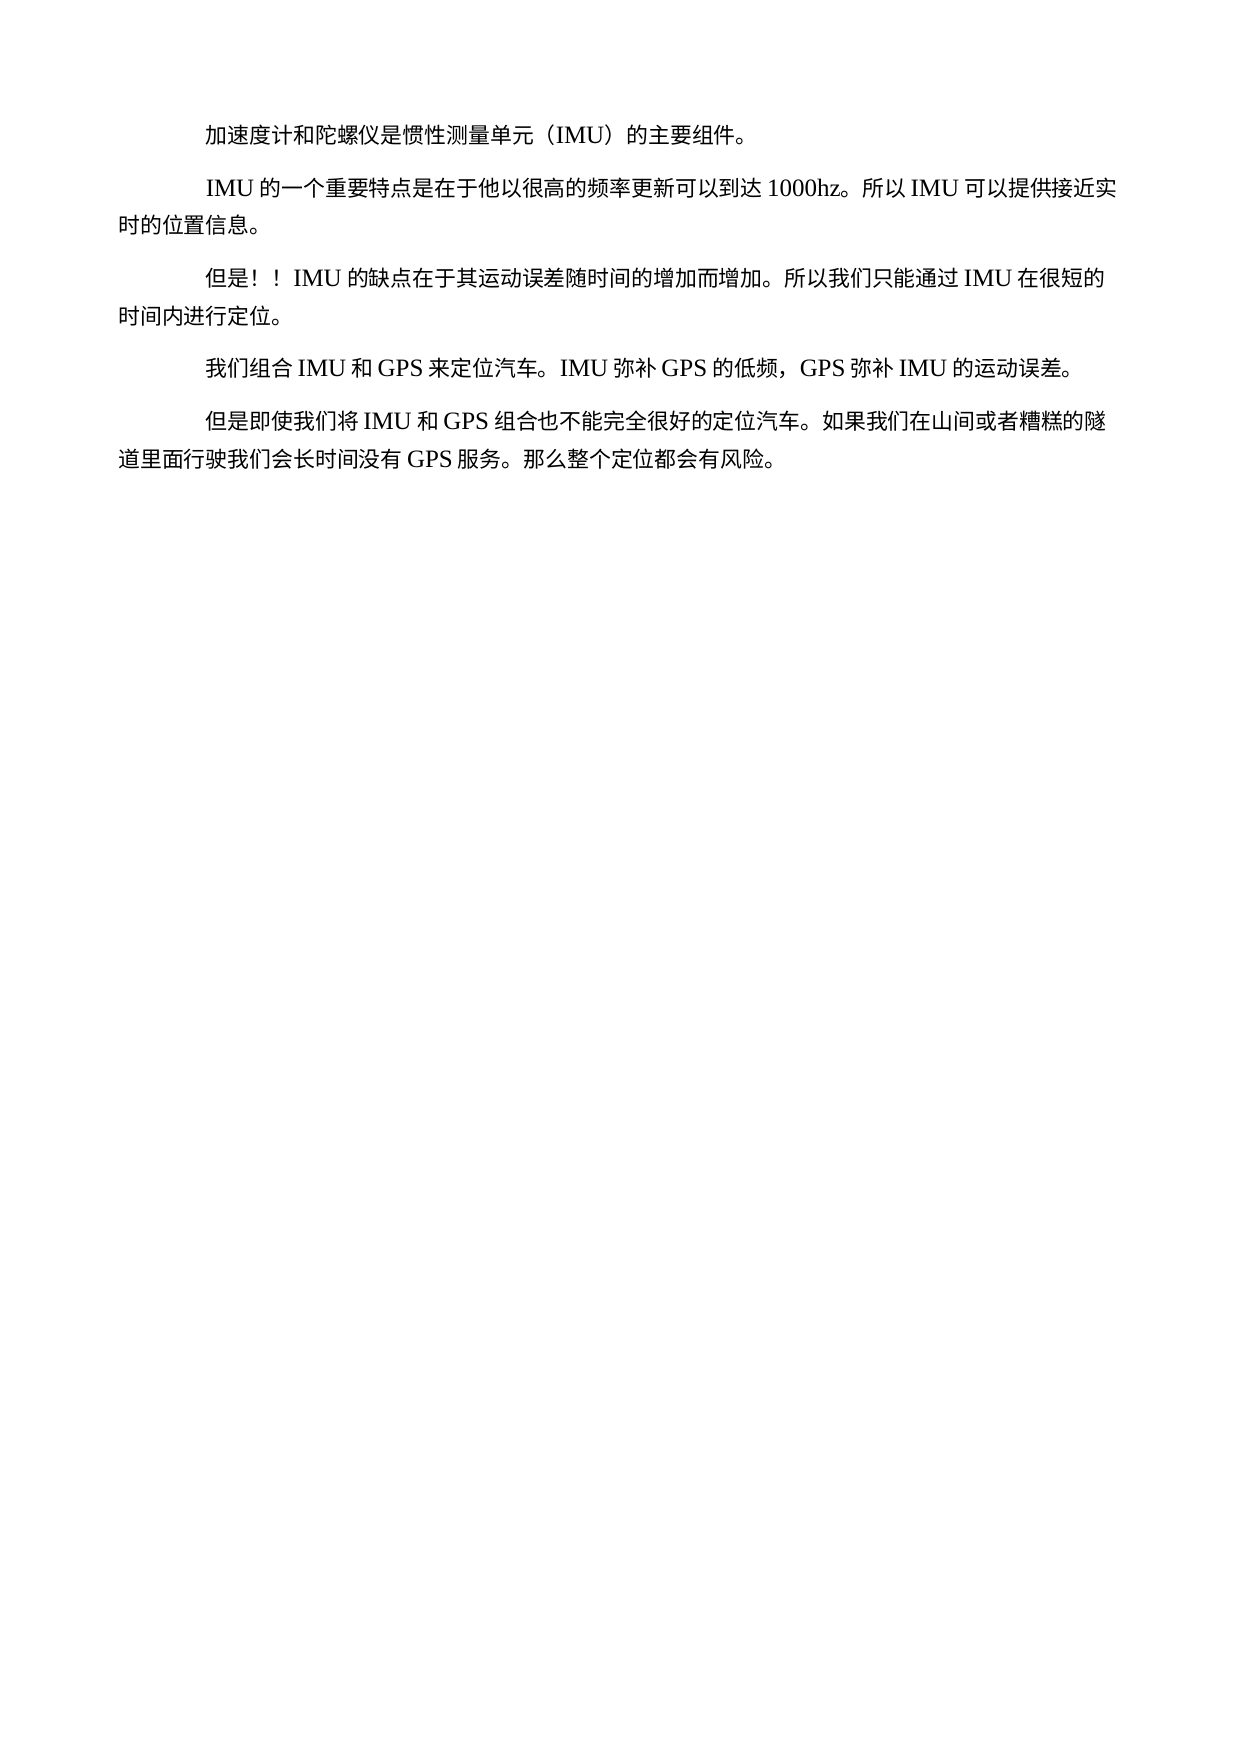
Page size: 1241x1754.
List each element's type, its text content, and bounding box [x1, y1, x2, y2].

text 加速度计和陀螺仪是惯性测量单元（IMU）的主要组件。 [118, 118, 1122, 150]
text IMU的一个重要特点是在于他以很高的频率更新可以到达1000hz。所以IMU可以提供接近实时的位置信息。 [118, 171, 1122, 240]
text 但是即使我们将IMU和GPS组合也不能完全很好的定位汽车。如果我们在山间或者糟糕的隧道里面行驶我们会长时间没有GPS服务。那么整个定位都会有风险。 [118, 404, 1122, 473]
text 但是！！IMU的缺点在于其运动误差随时间的增加而增加。所以我们只能通过IMU在很短的时间内进行定位。 [118, 261, 1122, 331]
text 我们组合IMU和GPS来定位汽车。IMU弥补GPS的低频，GPS弥补IMU的运动误差。 [118, 351, 1122, 383]
